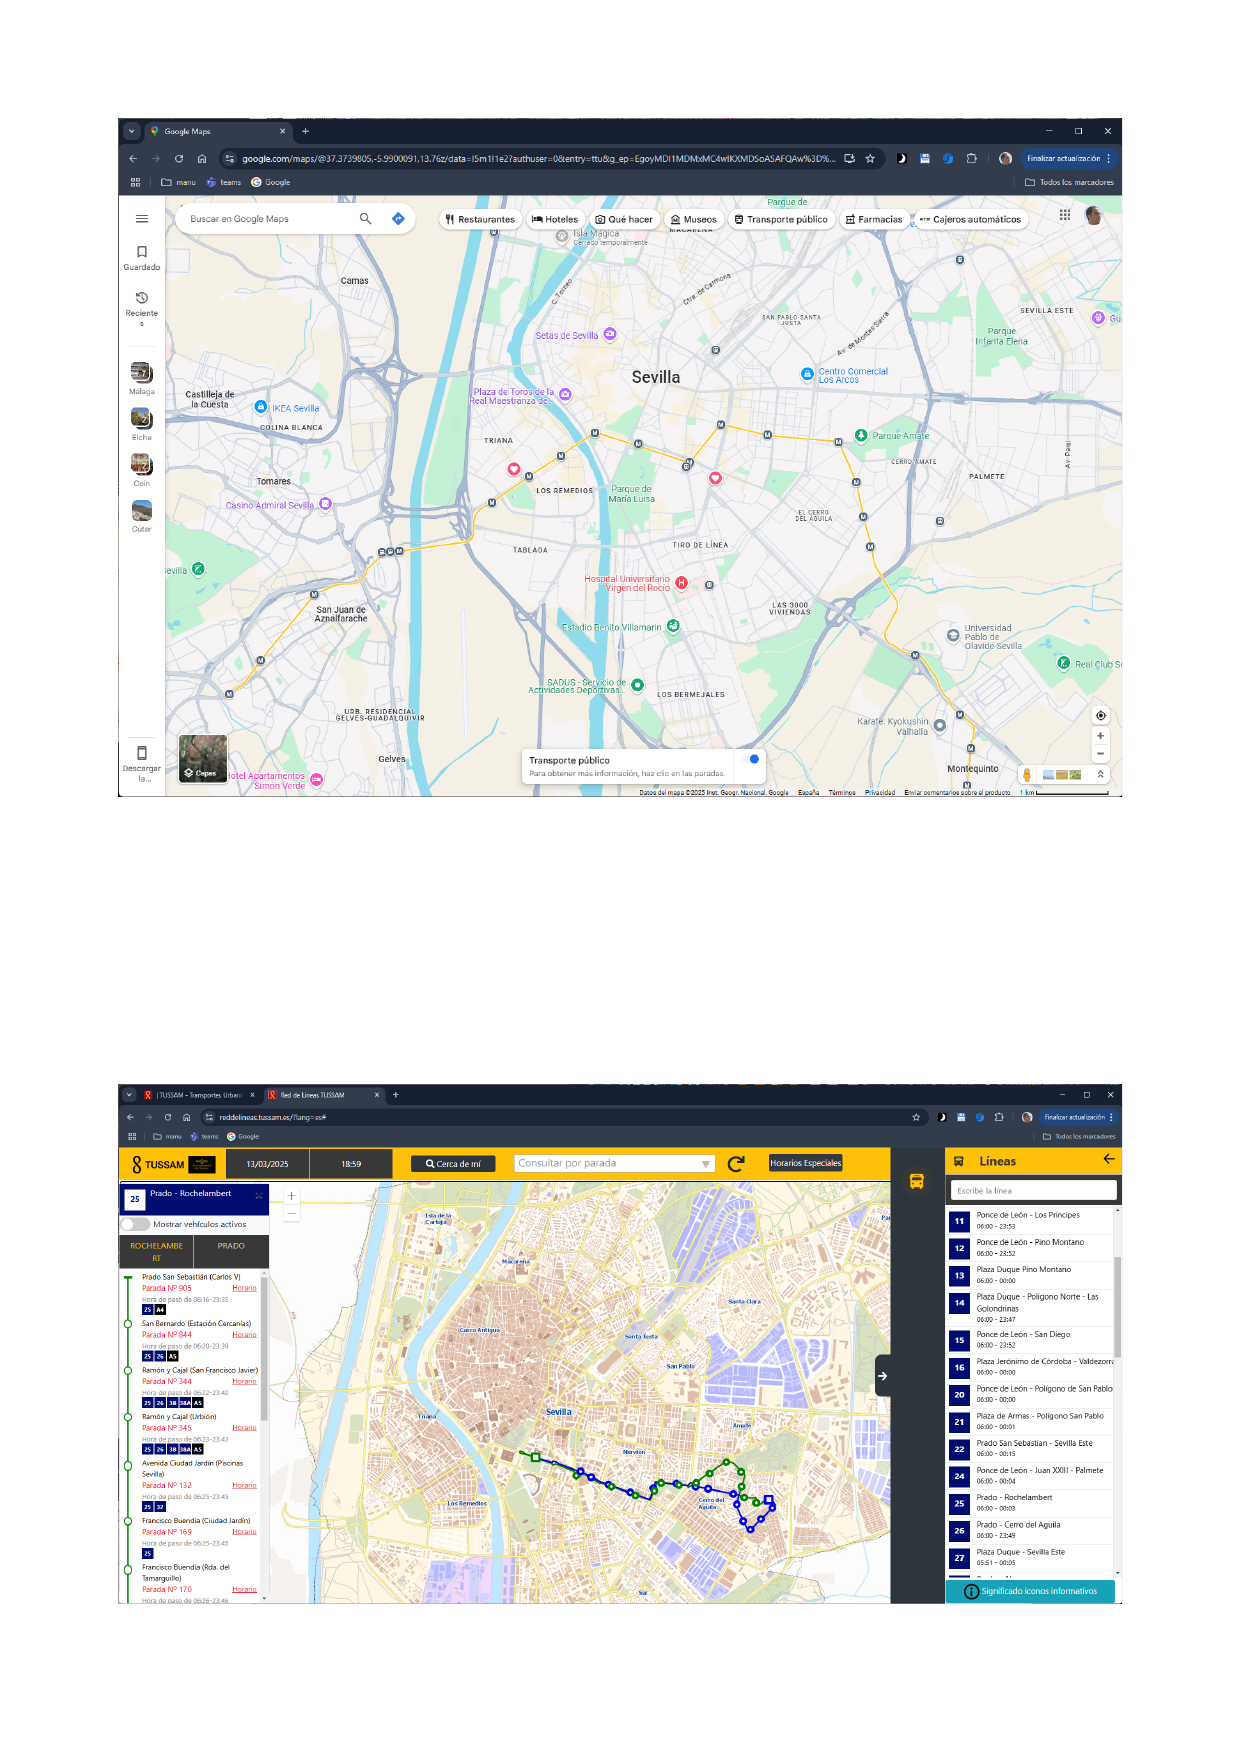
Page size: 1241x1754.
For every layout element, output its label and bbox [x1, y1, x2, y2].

picture [118, 1084, 1123, 1604]
picture [118, 118, 1123, 797]
